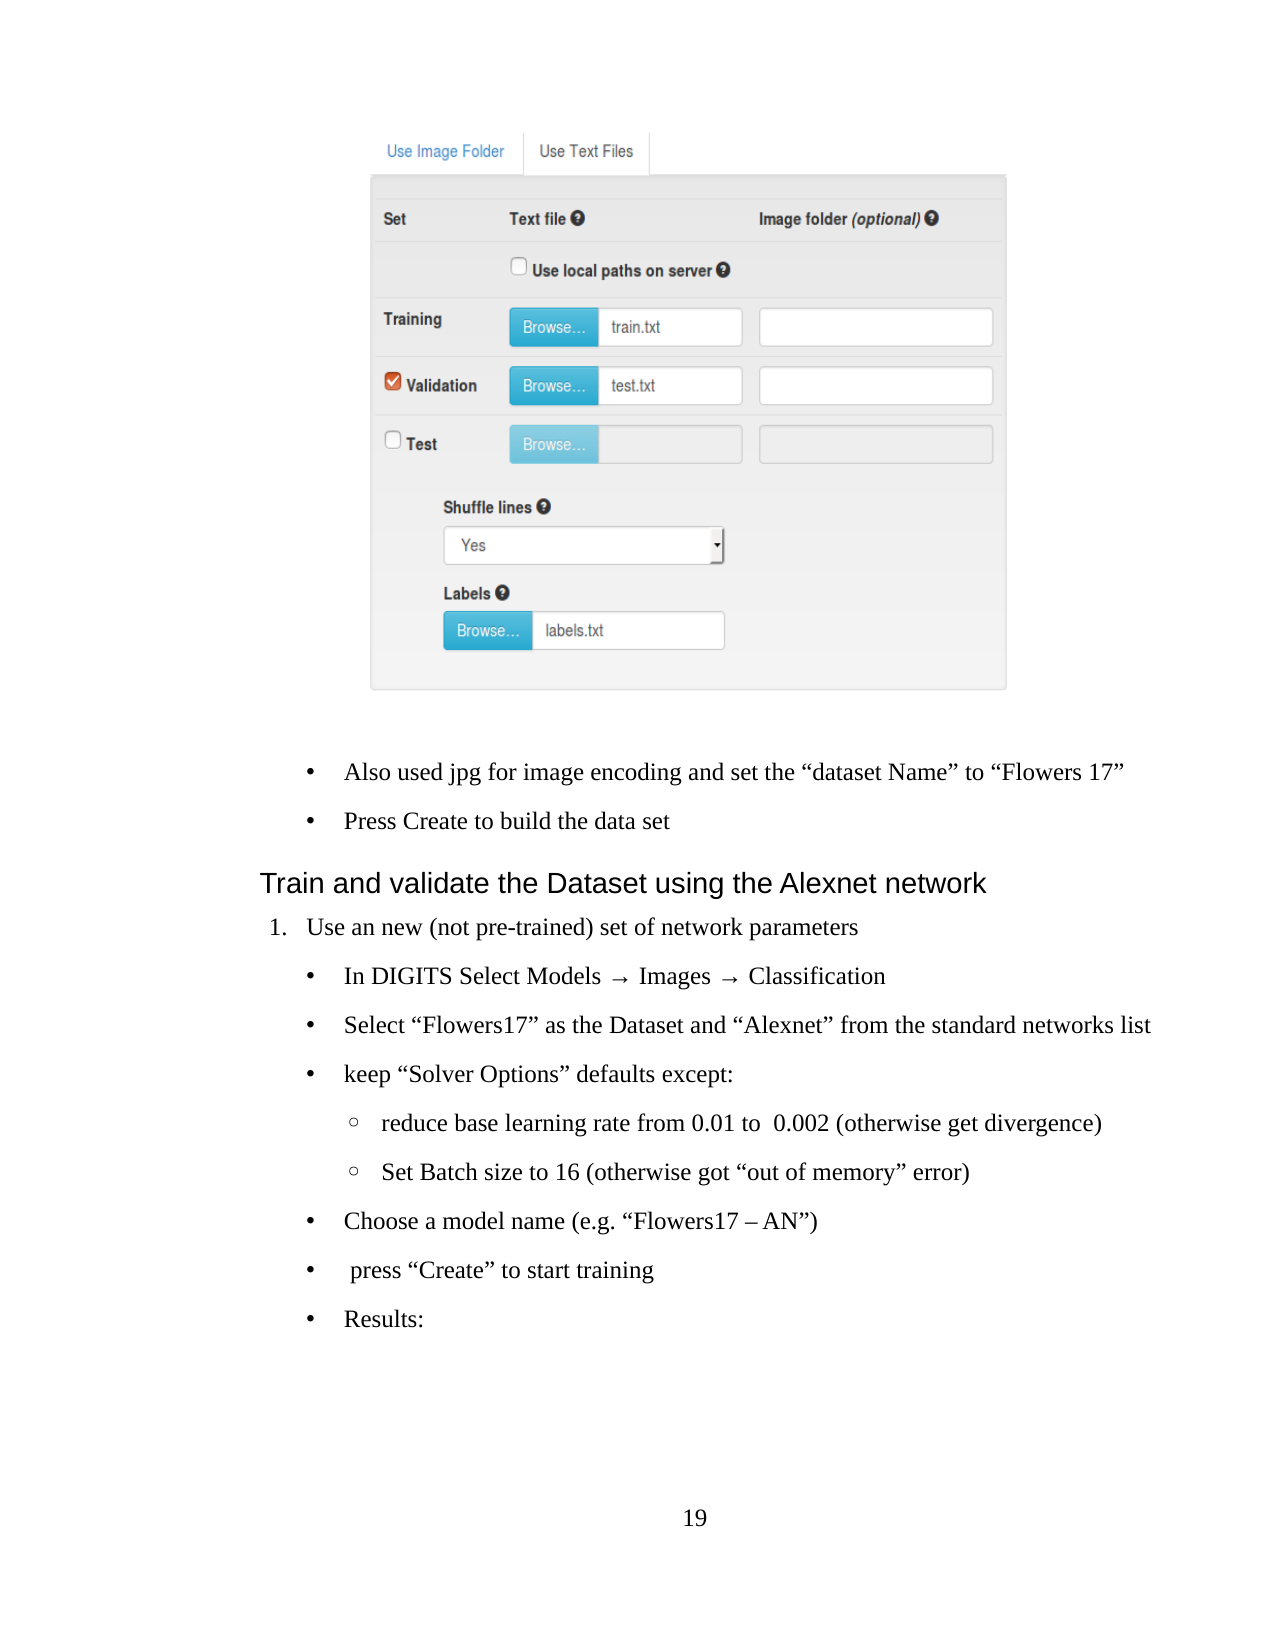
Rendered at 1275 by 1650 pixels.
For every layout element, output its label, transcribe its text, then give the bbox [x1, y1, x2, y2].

list Results: [306, 1304, 1158, 1333]
subtitle Train and validate the Dataset using the Alexnet network [259, 866, 1158, 899]
picture [362, 133, 1045, 703]
list Press Create to build the data set [306, 806, 1158, 835]
list Select “Flowers17” as the Dataset and “Alexnet” from the standard networks list [306, 1010, 1158, 1038]
list Choose a model name (e.g. “Flowers17 – AN”) [306, 1206, 1158, 1235]
list In DIGITS Select Models → Images → Classification [306, 961, 1158, 989]
list Set Batch size to 16 (otherwise got “out of memory” error) [344, 1157, 1158, 1186]
list reduce base learning rate from 0.01 to 0.002 (otherwise get divergence) [344, 1108, 1158, 1137]
list Also used jpg for image encoding and set the “dataset Name” to “Flowers 17” [306, 757, 1158, 786]
list keep “Solver Options” defaults except: [306, 1059, 1158, 1088]
list press “Create” to start training [306, 1255, 1158, 1284]
list Use an new (not pre-trained) set of network parameters [269, 912, 1158, 940]
